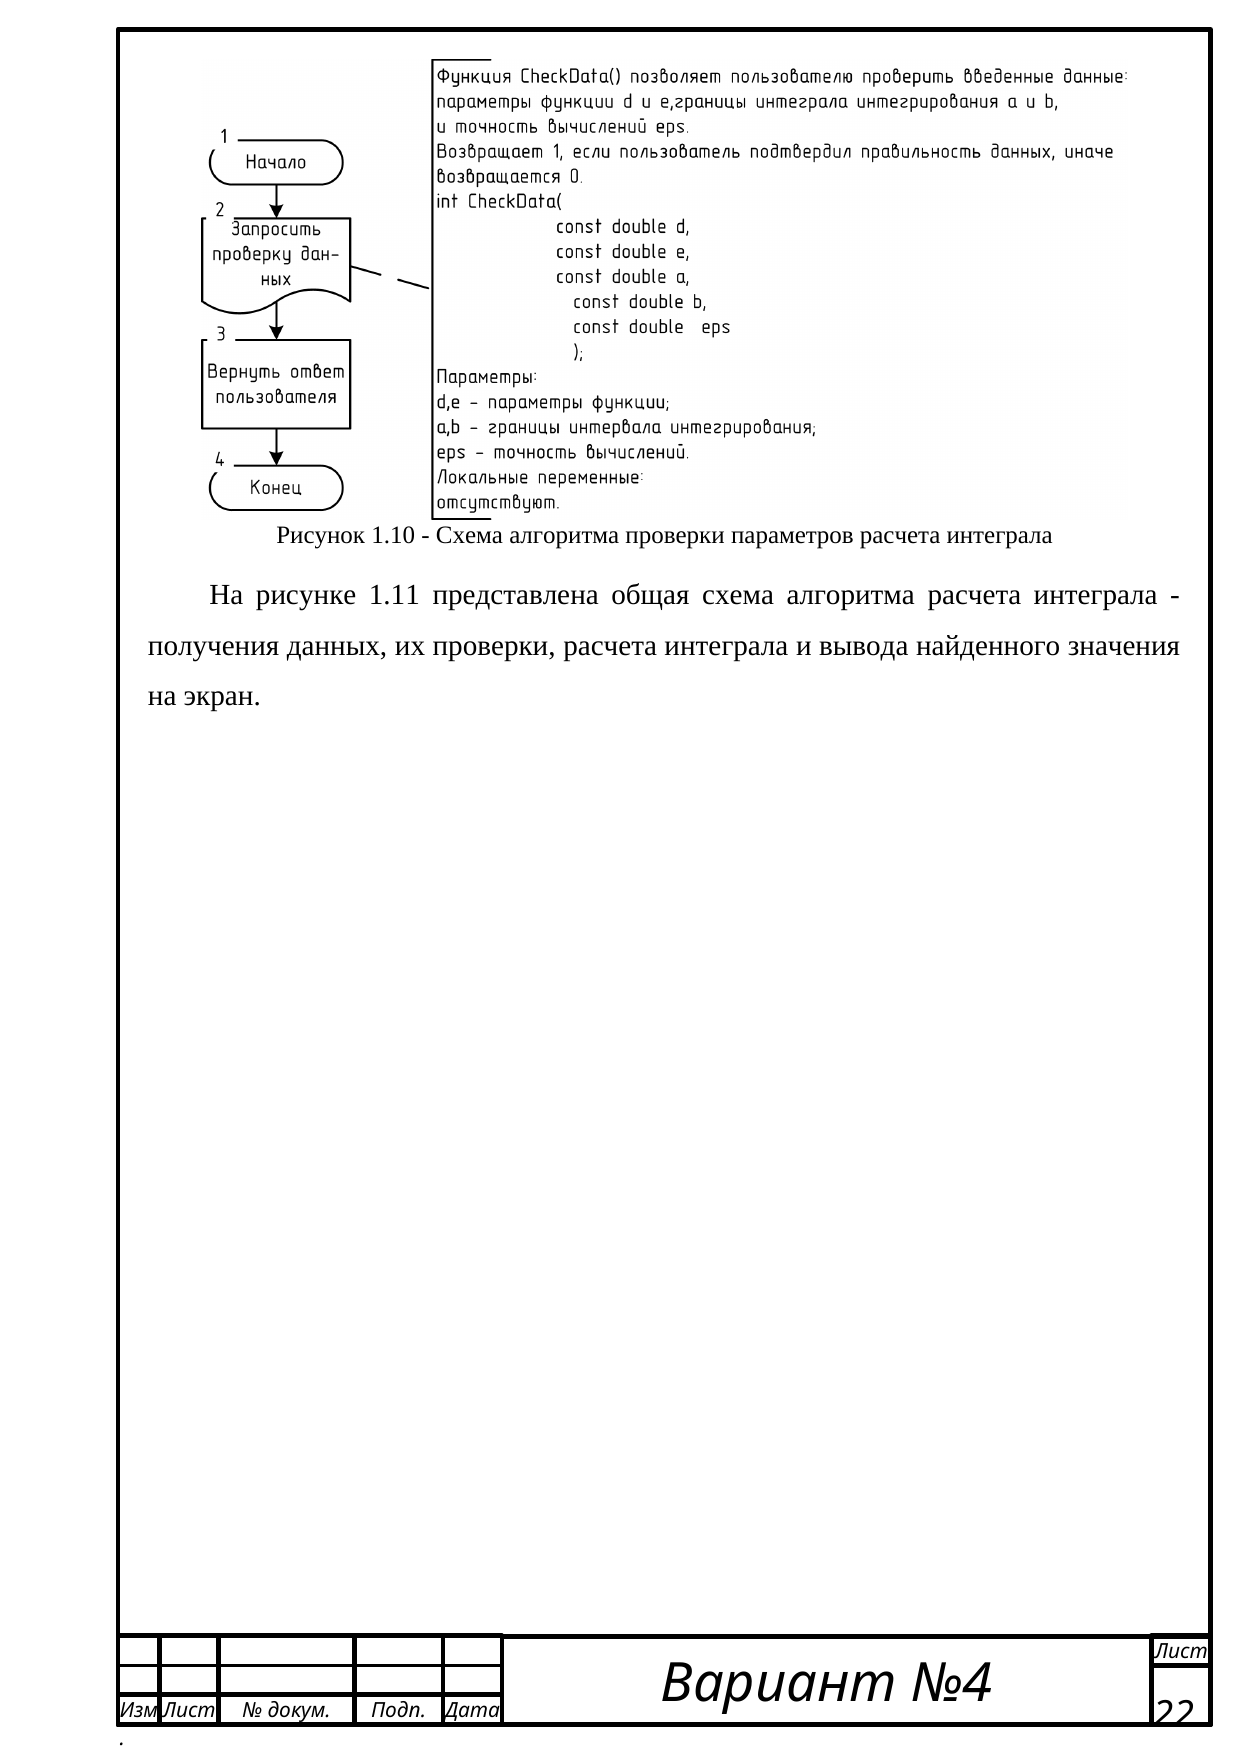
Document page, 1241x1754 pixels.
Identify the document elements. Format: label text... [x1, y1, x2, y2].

text На рисунке 1.11 представлена общая схема алгоритма расчета интеграла - получения данных, их проверки, расчета интеграла и вывода найденного значения на экран. [148, 577, 1181, 712]
picture [201, 59, 1128, 520]
text Рисунок 1.10 - Схема алгоритма проверки параметров расчета интеграла [148, 520, 1181, 549]
